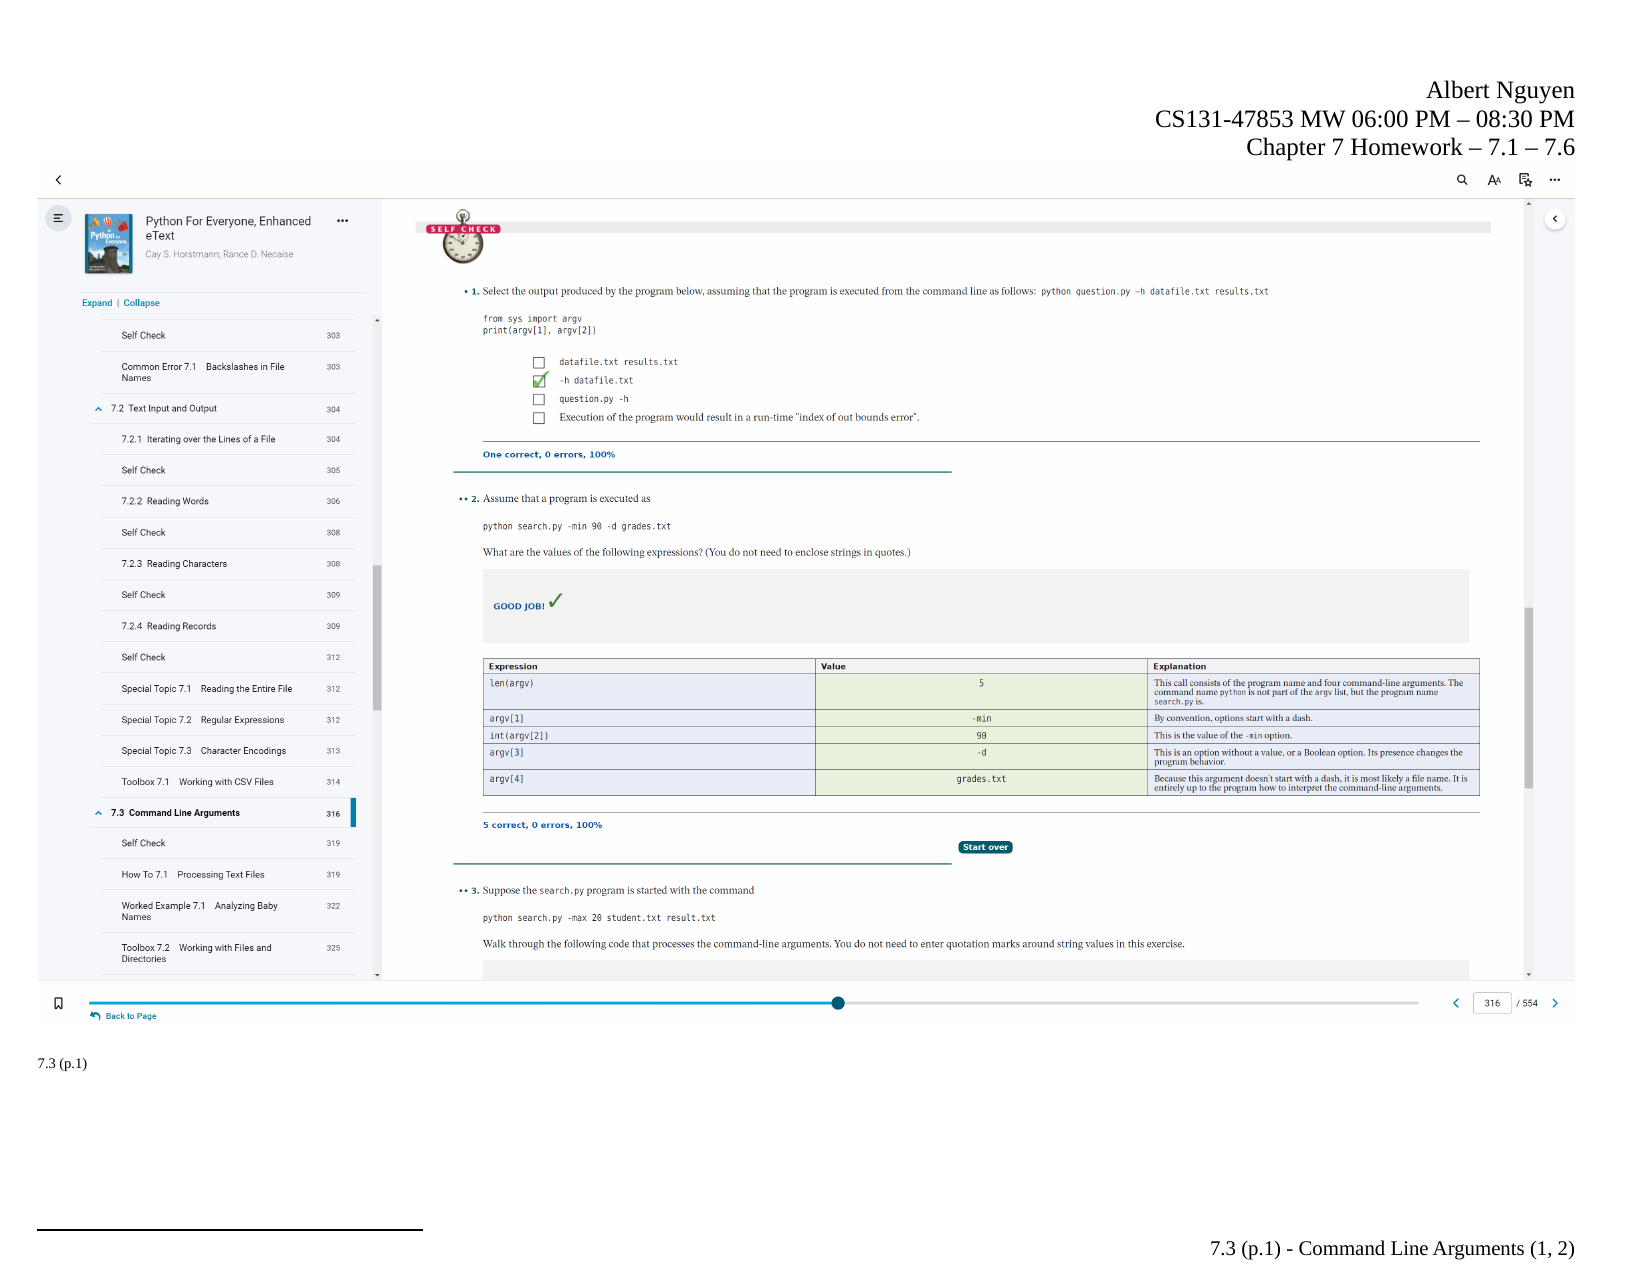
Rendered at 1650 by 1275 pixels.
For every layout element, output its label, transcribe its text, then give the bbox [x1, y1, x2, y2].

picture [37, 161, 1575, 1026]
text - Command Line Arguments (1, 2) [37, 1236, 1575, 1260]
